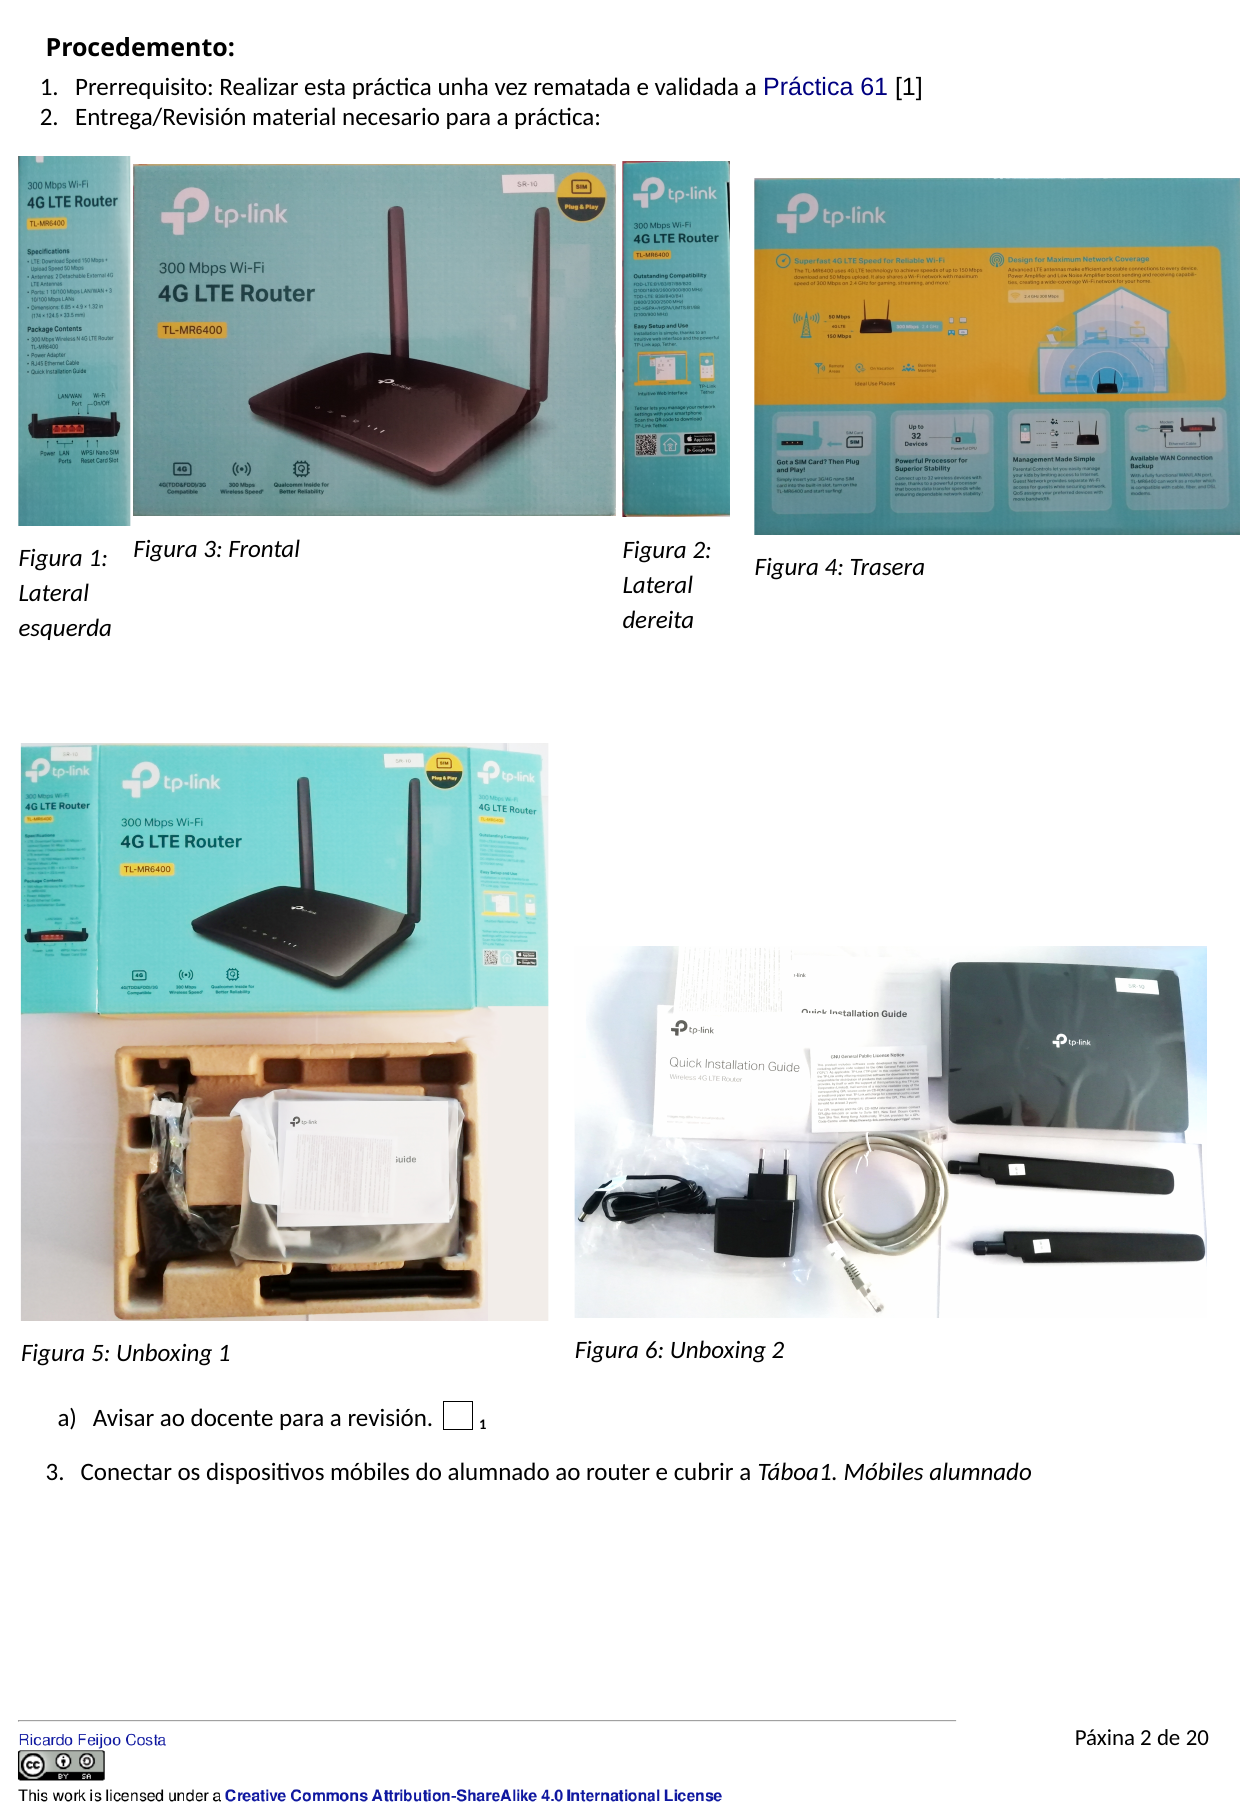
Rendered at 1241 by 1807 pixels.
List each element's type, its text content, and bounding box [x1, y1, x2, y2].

picture [622, 161, 730, 517]
list Avisar ao docente para a revisión. 1 [57, 1402, 1209, 1433]
text Figura 5: Unboxing 1 [21, 1321, 548, 1368]
picture [133, 164, 616, 516]
text Figura 3: Frontal [133, 516, 616, 563]
text Figura 2: Lateral dereita [622, 517, 730, 634]
text Procedemento: [45, 30, 1209, 64]
text Figura 4: Trasera [754, 535, 1240, 582]
picture [8, 1715, 957, 1806]
picture [20, 743, 549, 1321]
list Entrega/Revisión material necesario para a práctica: [39, 101, 1209, 132]
picture [754, 178, 1240, 535]
text Figura 1: Lateral esquerda [18, 526, 130, 643]
list Prerrequisito: Realizar esta práctica unha vez rematada e validada a Práctica 61 [1] [39, 71, 1209, 101]
picture [574, 946, 1207, 1318]
text Figura 6: Unboxing 2 [574, 1318, 1207, 1365]
list Conectar os dispositivos móbiles do alumnado ao router e cubrir a Táboa1. Móbiles alumnado [45, 1456, 1209, 1487]
picture [18, 156, 131, 526]
